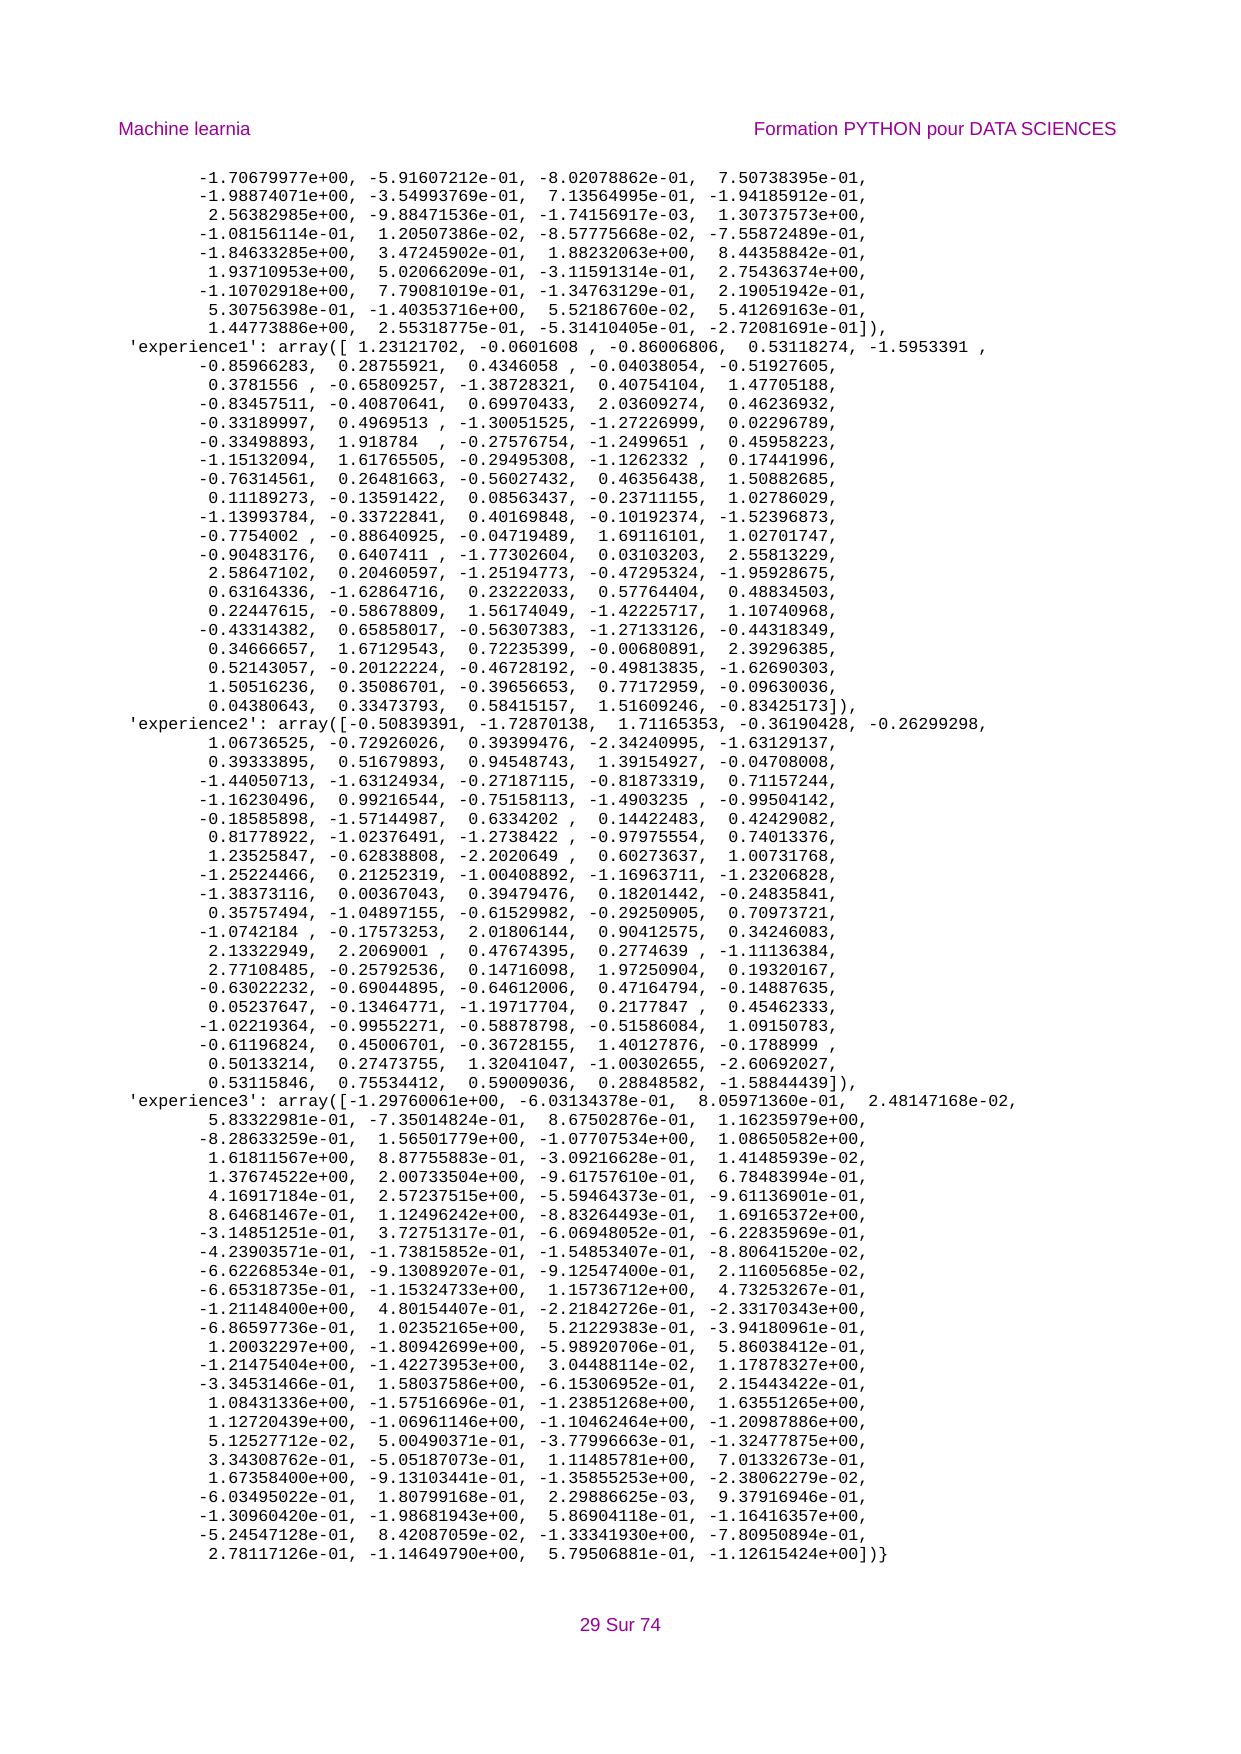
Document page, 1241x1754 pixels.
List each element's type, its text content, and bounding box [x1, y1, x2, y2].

text -0.43314382, 0.65858017, -0.56307383, -1.27133126, -0.44318349, [118, 622, 1122, 641]
text -3.34531466e-01, 1.58037586e+00, -6.15306952e-01, 2.15443422e-01, [118, 1376, 1122, 1395]
text 0.39333895, 0.51679893, 0.94548743, 1.39154927, -0.04708008, [118, 754, 1122, 772]
text 'experience2': array([-0.50839391, -1.72870138, 1.71165353, -0.36190428, -0.26299298, [118, 716, 1122, 735]
text -0.7754002 , -0.88640925, -0.04719489, 1.69116101, 1.02701747, [118, 527, 1122, 546]
text 'experience1': array([ 1.23121702, -0.0601608 , -0.86006806, 0.53118274, -1.5953391 , [118, 339, 1122, 358]
text -0.85966283, 0.28755921, 0.4346058 , -0.04038054, -0.51927605, [118, 358, 1122, 377]
text 1.61811567e+00, 8.87755883e-01, -3.09216628e-01, 1.41485939e-02, [118, 1149, 1122, 1168]
text -3.14851251e-01, 3.72751317e-01, -6.06948052e-01, -6.22835969e-01, [118, 1225, 1122, 1244]
text -0.18585898, -1.57144987, 0.6334202 , 0.14422483, 0.42429082, [118, 810, 1122, 829]
text -0.63022232, -0.69044895, -0.64612006, 0.47164794, -0.14887635, [118, 980, 1122, 999]
text 1.23525847, -0.62838808, -2.2020649 , 0.60273637, 1.00731768, [118, 848, 1122, 867]
text 5.83322981e-01, -7.35014824e-01, 8.67502876e-01, 1.16235979e+00, [118, 1112, 1122, 1131]
text 0.05237647, -0.13464771, -1.19717704, 0.2177847 , 0.45462333, [118, 999, 1122, 1018]
text 1.50516236, 0.35086701, -0.39656653, 0.77172959, -0.09630036, [118, 678, 1122, 697]
text 0.04380643, 0.33473793, 0.58415157, 1.51609246, -0.83425173]), [118, 697, 1122, 716]
text 0.63164336, -1.62864716, 0.23222033, 0.57764404, 0.48834503, [118, 584, 1122, 603]
text -6.62268534e-01, -9.13089207e-01, -9.12547400e-01, 2.11605685e-02, [118, 1263, 1122, 1282]
text -1.16230496, 0.99216544, -0.75158113, -1.4903235 , -0.99504142, [118, 791, 1122, 810]
text 5.30756398e-01, -1.40353716e+00, 5.52186760e-02, 5.41269163e-01, [118, 301, 1122, 320]
text 0.3781556 , -0.65809257, -1.38728321, 0.40754104, 1.47705188, [118, 377, 1122, 395]
text -1.10702918e+00, 7.79081019e-01, -1.34763129e-01, 2.19051942e-01, [118, 282, 1122, 301]
text 0.34666657, 1.67129543, 0.72235399, -0.00680891, 2.39296385, [118, 641, 1122, 659]
text 1.12720439e+00, -1.06961146e+00, -1.10462464e+00, -1.20987886e+00, [118, 1413, 1122, 1432]
text 2.58647102, 0.20460597, -1.25194773, -0.47295324, -1.95928675, [118, 565, 1122, 584]
text -6.86597736e-01, 1.02352165e+00, 5.21229383e-01, -3.94180961e-01, [118, 1319, 1122, 1338]
text -8.28633259e-01, 1.56501779e+00, -1.07707534e+00, 1.08650582e+00, [118, 1131, 1122, 1149]
text 0.53115846, 0.75534412, 0.59009036, 0.28848582, -1.58844439]), [118, 1074, 1122, 1093]
text -1.21475404e+00, -1.42273953e+00, 3.04488114e-02, 1.17878327e+00, [118, 1357, 1122, 1376]
text -4.23903571e-01, -1.73815852e-01, -1.54853407e-01, -8.80641520e-02, [118, 1244, 1122, 1263]
text -0.33189997, 0.4969513 , -1.30051525, -1.27226999, 0.02296789, [118, 414, 1122, 433]
text 1.20032297e+00, -1.80942699e+00, -5.98920706e-01, 5.86038412e-01, [118, 1338, 1122, 1357]
text -1.38373116, 0.00367043, 0.39479476, 0.18201442, -0.24835841, [118, 886, 1122, 904]
text -1.84633285e+00, 3.47245902e-01, 1.88232063e+00, 8.44358842e-01, [118, 244, 1122, 263]
text -6.65318735e-01, -1.15324733e+00, 1.15736712e+00, 4.73253267e-01, [118, 1282, 1122, 1300]
text -1.08156114e-01, 1.20507386e-02, -8.57775668e-02, -7.55872489e-01, [118, 226, 1122, 244]
text -6.03495022e-01, 1.80799168e-01, 2.29886625e-03, 9.37916946e-01, [118, 1489, 1122, 1508]
text -1.13993784, -0.33722841, 0.40169848, -0.10192374, -1.52396873, [118, 508, 1122, 527]
text -1.70679977e+00, -5.91607212e-01, -8.02078862e-01, 7.50738395e-01, [118, 169, 1122, 188]
text 2.77108485, -0.25792536, 0.14716098, 1.97250904, 0.19320167, [118, 961, 1122, 980]
text -0.76314561, 0.26481663, -0.56027432, 0.46356438, 1.50882685, [118, 471, 1122, 490]
text 2.78117126e-01, -1.14649790e+00, 5.79506881e-01, -1.12615424e+00])} [118, 1546, 1122, 1564]
text -0.90483176, 0.6407411 , -1.77302604, 0.03103203, 2.55813229, [118, 546, 1122, 565]
text -0.61196824, 0.45006701, -0.36728155, 1.40127876, -0.1788999 , [118, 1036, 1122, 1055]
text 0.52143057, -0.20122224, -0.46728192, -0.49813835, -1.62690303, [118, 659, 1122, 678]
text -1.30960420e-01, -1.98681943e+00, 5.86904118e-01, -1.16416357e+00, [118, 1508, 1122, 1527]
text 2.13322949, 2.2069001 , 0.47674395, 0.2774639 , -1.11136384, [118, 942, 1122, 961]
text 0.81778922, -1.02376491, -1.2738422 , -0.97975554, 0.74013376, [118, 829, 1122, 848]
text -1.15132094, 1.61765505, -0.29495308, -1.1262332 , 0.17441996, [118, 452, 1122, 471]
text 0.35757494, -1.04897155, -0.61529982, -0.29250905, 0.70973721, [118, 904, 1122, 923]
text 4.16917184e-01, 2.57237515e+00, -5.59464373e-01, -9.61136901e-01, [118, 1187, 1122, 1206]
text -0.83457511, -0.40870641, 0.69970433, 2.03609274, 0.46236932, [118, 395, 1122, 414]
text -1.98874071e+00, -3.54993769e-01, 7.13564995e-01, -1.94185912e-01, [118, 188, 1122, 207]
text 2.56382985e+00, -9.88471536e-01, -1.74156917e-03, 1.30737573e+00, [118, 207, 1122, 226]
text -1.25224466, 0.21252319, -1.00408892, -1.16963711, -1.23206828, [118, 867, 1122, 886]
text -1.02219364, -0.99552271, -0.58878798, -0.51586084, 1.09150783, [118, 1018, 1122, 1036]
text 8.64681467e-01, 1.12496242e+00, -8.83264493e-01, 1.69165372e+00, [118, 1206, 1122, 1225]
text 0.22447615, -0.58678809, 1.56174049, -1.42225717, 1.10740968, [118, 603, 1122, 622]
text 1.37674522e+00, 2.00733504e+00, -9.61757610e-01, 6.78483994e-01, [118, 1168, 1122, 1187]
text 3.34308762e-01, -5.05187073e-01, 1.11485781e+00, 7.01332673e-01, [118, 1451, 1122, 1470]
text 0.11189273, -0.13591422, 0.08563437, -0.23711155, 1.02786029, [118, 490, 1122, 508]
text 1.44773886e+00, 2.55318775e-01, -5.31410405e-01, -2.72081691e-01]), [118, 320, 1122, 339]
text 5.12527712e-02, 5.00490371e-01, -3.77996663e-01, -1.32477875e+00, [118, 1432, 1122, 1451]
text 1.06736525, -0.72926026, 0.39399476, -2.34240995, -1.63129137, [118, 735, 1122, 754]
text -5.24547128e-01, 8.42087059e-02, -1.33341930e+00, -7.80950894e-01, [118, 1527, 1122, 1546]
text -0.33498893, 1.918784 , -0.27576754, -1.2499651 , 0.45958223, [118, 433, 1122, 452]
text -1.21148400e+00, 4.80154407e-01, -2.21842726e-01, -2.33170343e+00, [118, 1300, 1122, 1319]
text -1.44050713, -1.63124934, -0.27187115, -0.81873319, 0.71157244, [118, 772, 1122, 791]
text 0.50133214, 0.27473755, 1.32041047, -1.00302655, -2.60692027, [118, 1055, 1122, 1074]
text -1.0742184 , -0.17573253, 2.01806144, 0.90412575, 0.34246083, [118, 923, 1122, 942]
text 1.93710953e+00, 5.02066209e-01, -3.11591314e-01, 2.75436374e+00, [118, 263, 1122, 282]
text 1.67358400e+00, -9.13103441e-01, -1.35855253e+00, -2.38062279e-02, [118, 1470, 1122, 1489]
text 'experience3': array([-1.29760061e+00, -6.03134378e-01, 8.05971360e-01, 2.48147168e-02, [118, 1093, 1122, 1112]
text 1.08431336e+00, -1.57516696e-01, -1.23851268e+00, 1.63551265e+00, [118, 1395, 1122, 1413]
